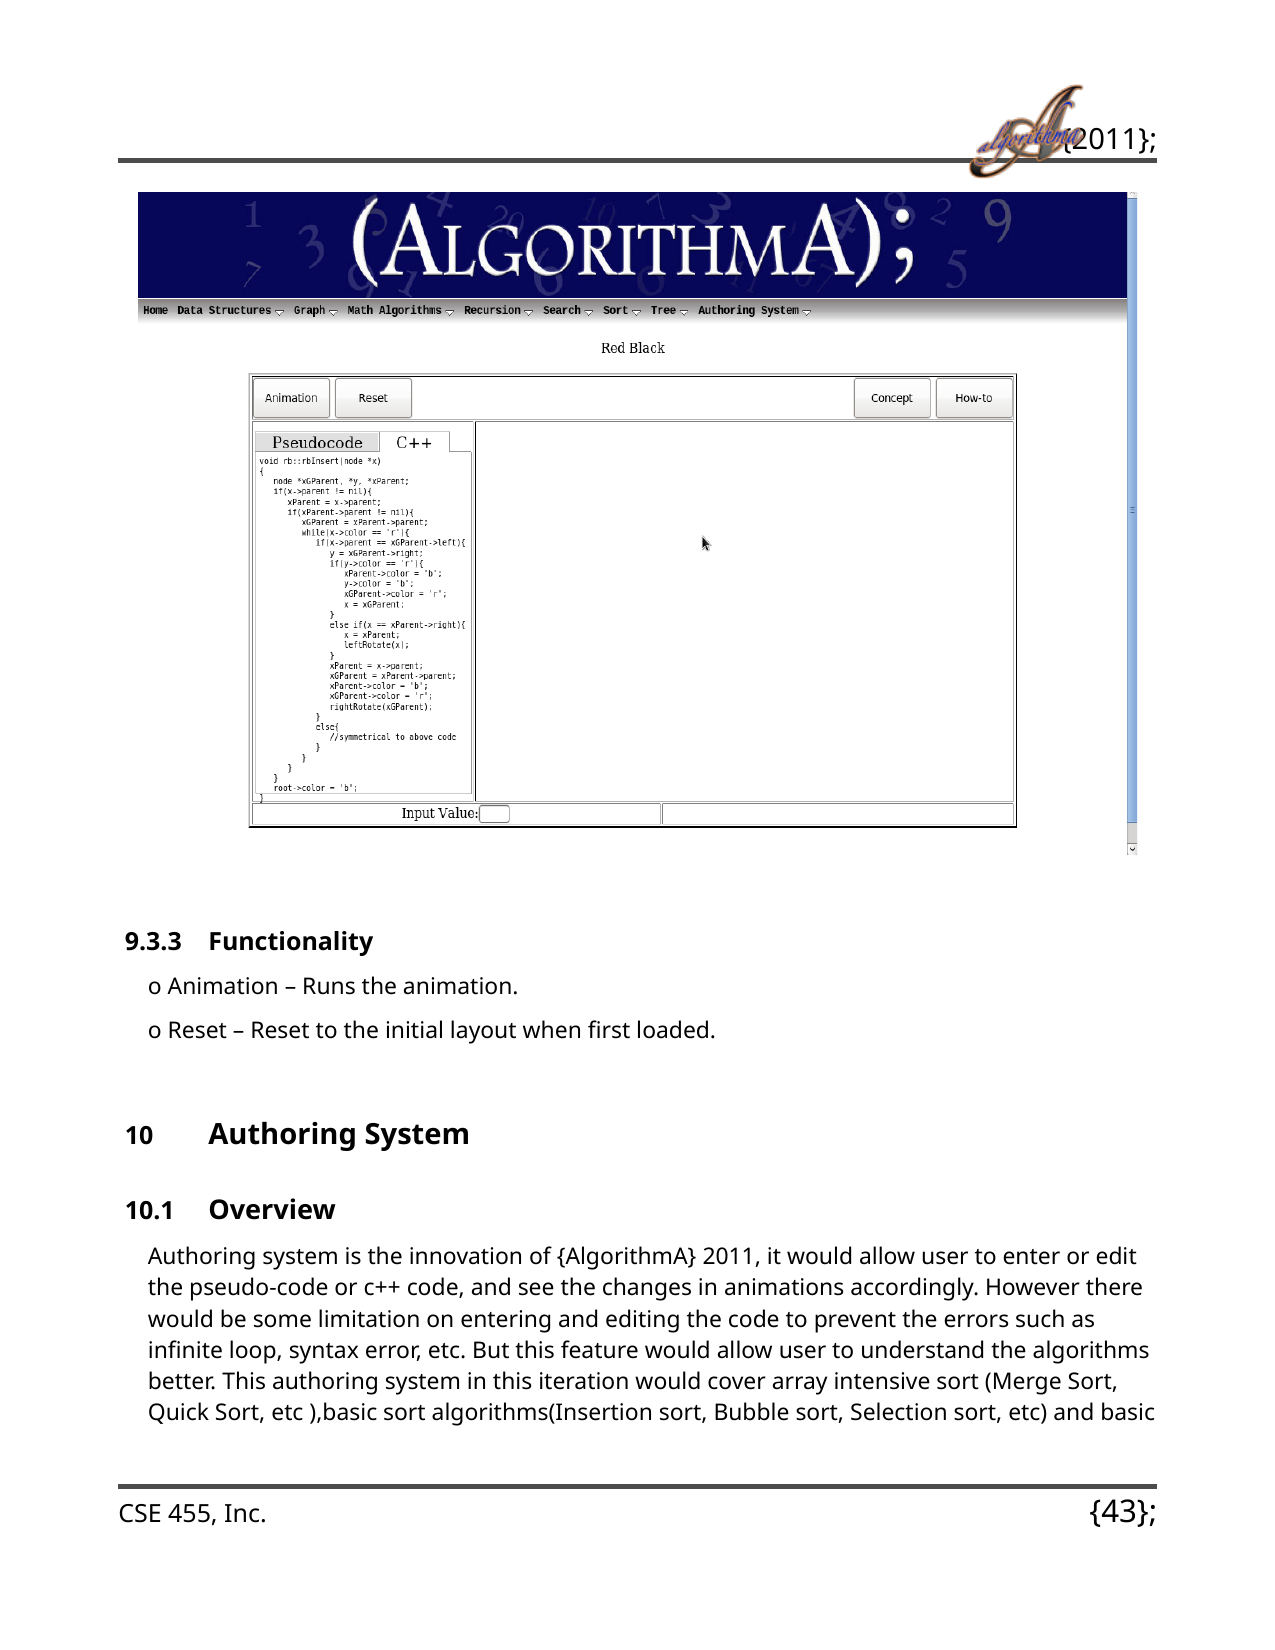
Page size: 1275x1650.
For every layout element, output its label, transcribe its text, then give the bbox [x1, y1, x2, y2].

picture [966, 83, 1087, 180]
subtitle Authoring System [118, 1113, 1157, 1153]
picture [138, 192, 1138, 855]
text Authoring system is the innovation of {AlgorithmA} 2011, it would allow user to enter or edit the pseudo-code or c++ code, and see the changes in animations accordingly. However there would be some limitation on entering and editing the code to prevent the errors such as infinite loop, syntax error, etc. But this feature would allow user to understand the algorithms better. This authoring system in this iteration would cover array intensive sort (Merge Sort, Quick Sort, etc ),basic sort algorithms(Insertion sort, Bubble sort, Selection sort, etc) and basic [148, 1240, 1157, 1428]
subtitle Overview [118, 1191, 1157, 1228]
subtitle Functionality [118, 923, 1157, 957]
text o Animation – Runs the animation. [148, 970, 1157, 1001]
text o Reset – Reset to the initial layout when first loaded. [148, 1013, 1157, 1045]
